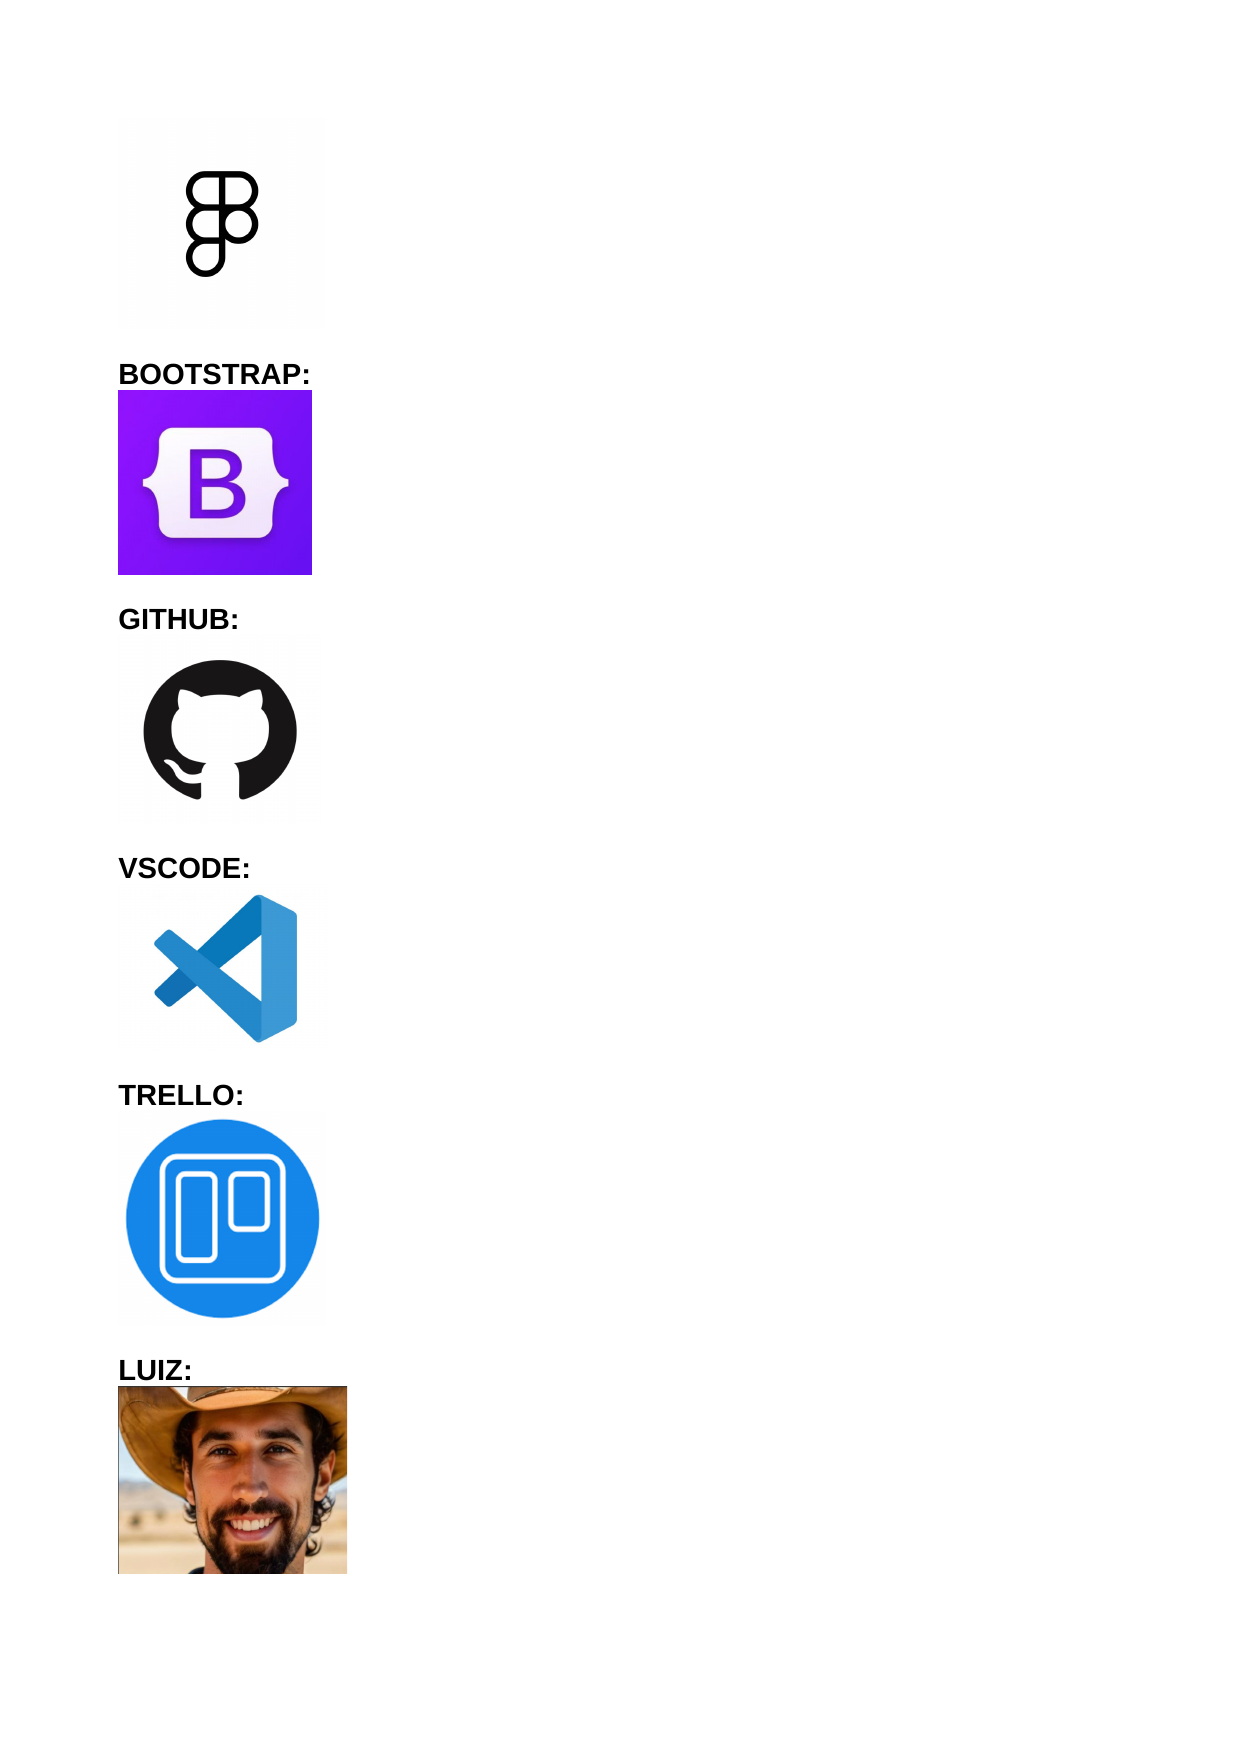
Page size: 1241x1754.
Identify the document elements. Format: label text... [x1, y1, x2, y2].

text LUIZ: [118, 1353, 1122, 1387]
text TRELLO: [118, 1078, 1122, 1112]
text GITHUB: [118, 602, 1122, 636]
text VSCODE: [118, 851, 1122, 885]
text BOOTSTRAP: [118, 357, 1122, 391]
